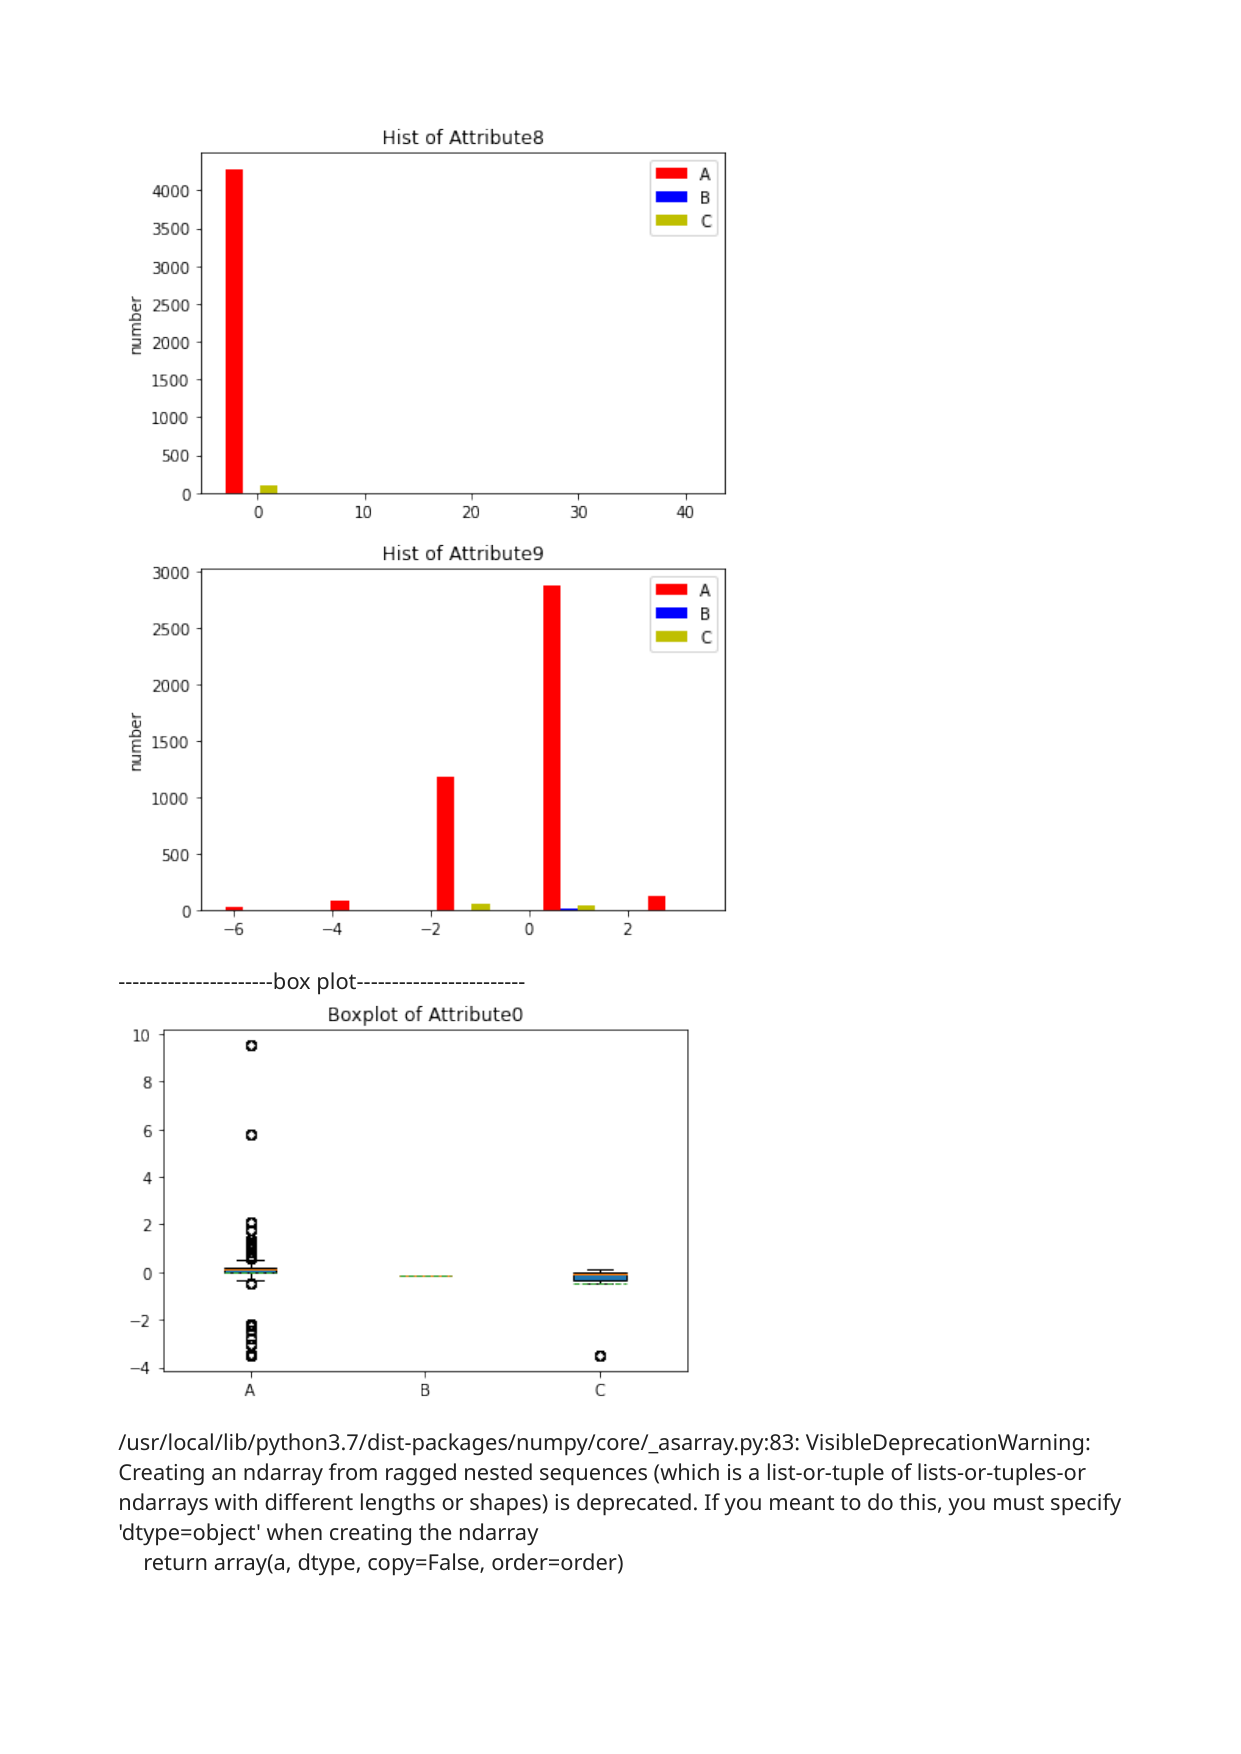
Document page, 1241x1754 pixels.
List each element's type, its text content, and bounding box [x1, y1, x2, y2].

picture [118, 535, 736, 948]
text /usr/local/lib/python3.7/dist-packages/numpy/core/_asarray.py:83: VisibleDeprecationWarning: Creating an ndarray from ragged nested sequences (which is a list-or-tuple of lists-or-tuples-or ndarrays with different lengths or shapes) is deprecated. If you meant to do this, you must specify 'dtype=object' when creating the ndarray [118, 1427, 1122, 1547]
picture [118, 118, 736, 531]
text return array(a, dtype, copy=False, order=order) [118, 1547, 1122, 1576]
picture [118, 996, 697, 1409]
text ----------------------box plot------------------------ [118, 966, 1122, 996]
